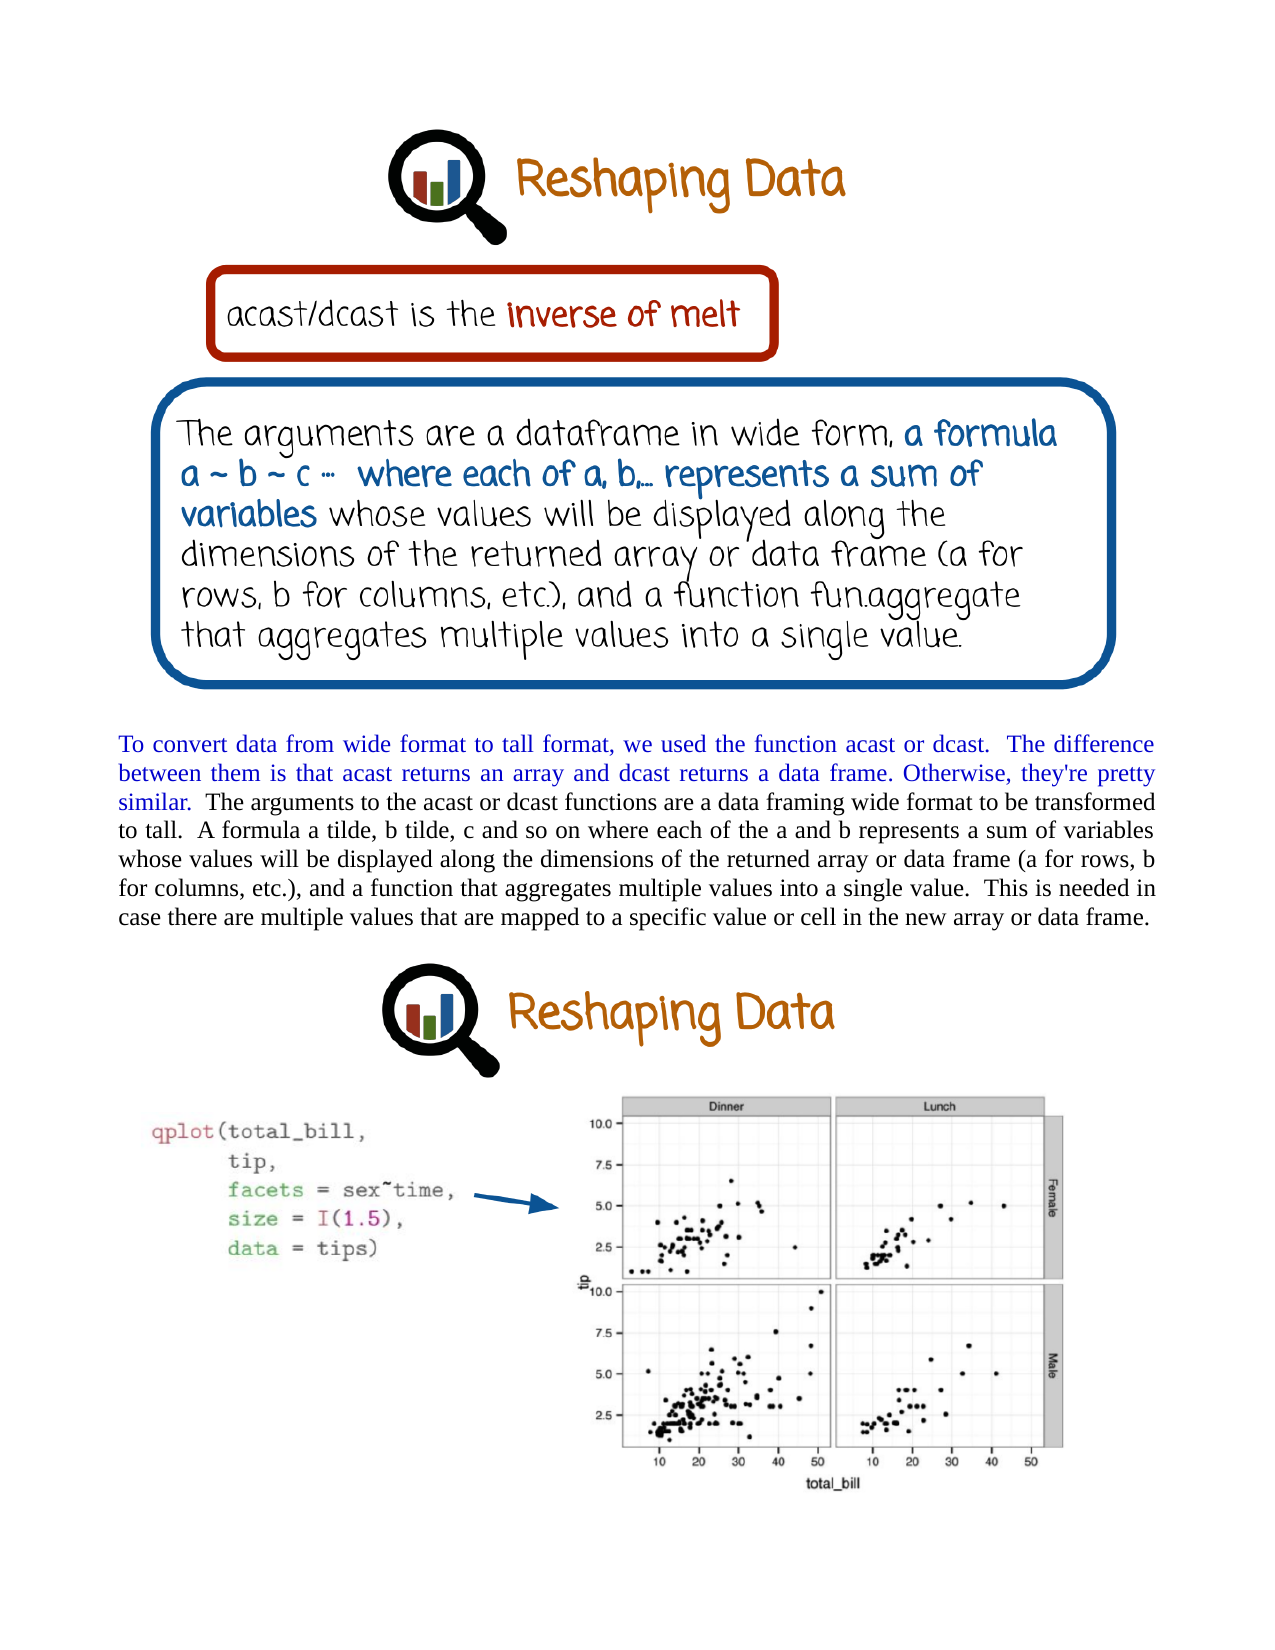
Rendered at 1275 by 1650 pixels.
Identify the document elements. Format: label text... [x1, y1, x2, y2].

text To convert data from wide format to tall format, we used the function acast or dcast. The difference between them is that acast returns an array and dcast returns a data frame. Otherwise, they're pretty similar. The arguments to the acast or dcast functions are a data framing wide format to be transformed to tall. A formula a tilde, b tilde, c and so on where each of the a and b represents a sum of variables whose values will be displayed along the dimensions of the returned array or data frame (a for rows, b for columns, etc.), and a function that aggregates multiple values into a single value. This is needed in case there are multiple values that are mapped to a specific value or cell in the new array or data frame. [118, 729, 1157, 931]
picture [118, 118, 1157, 701]
picture [118, 959, 1157, 1499]
